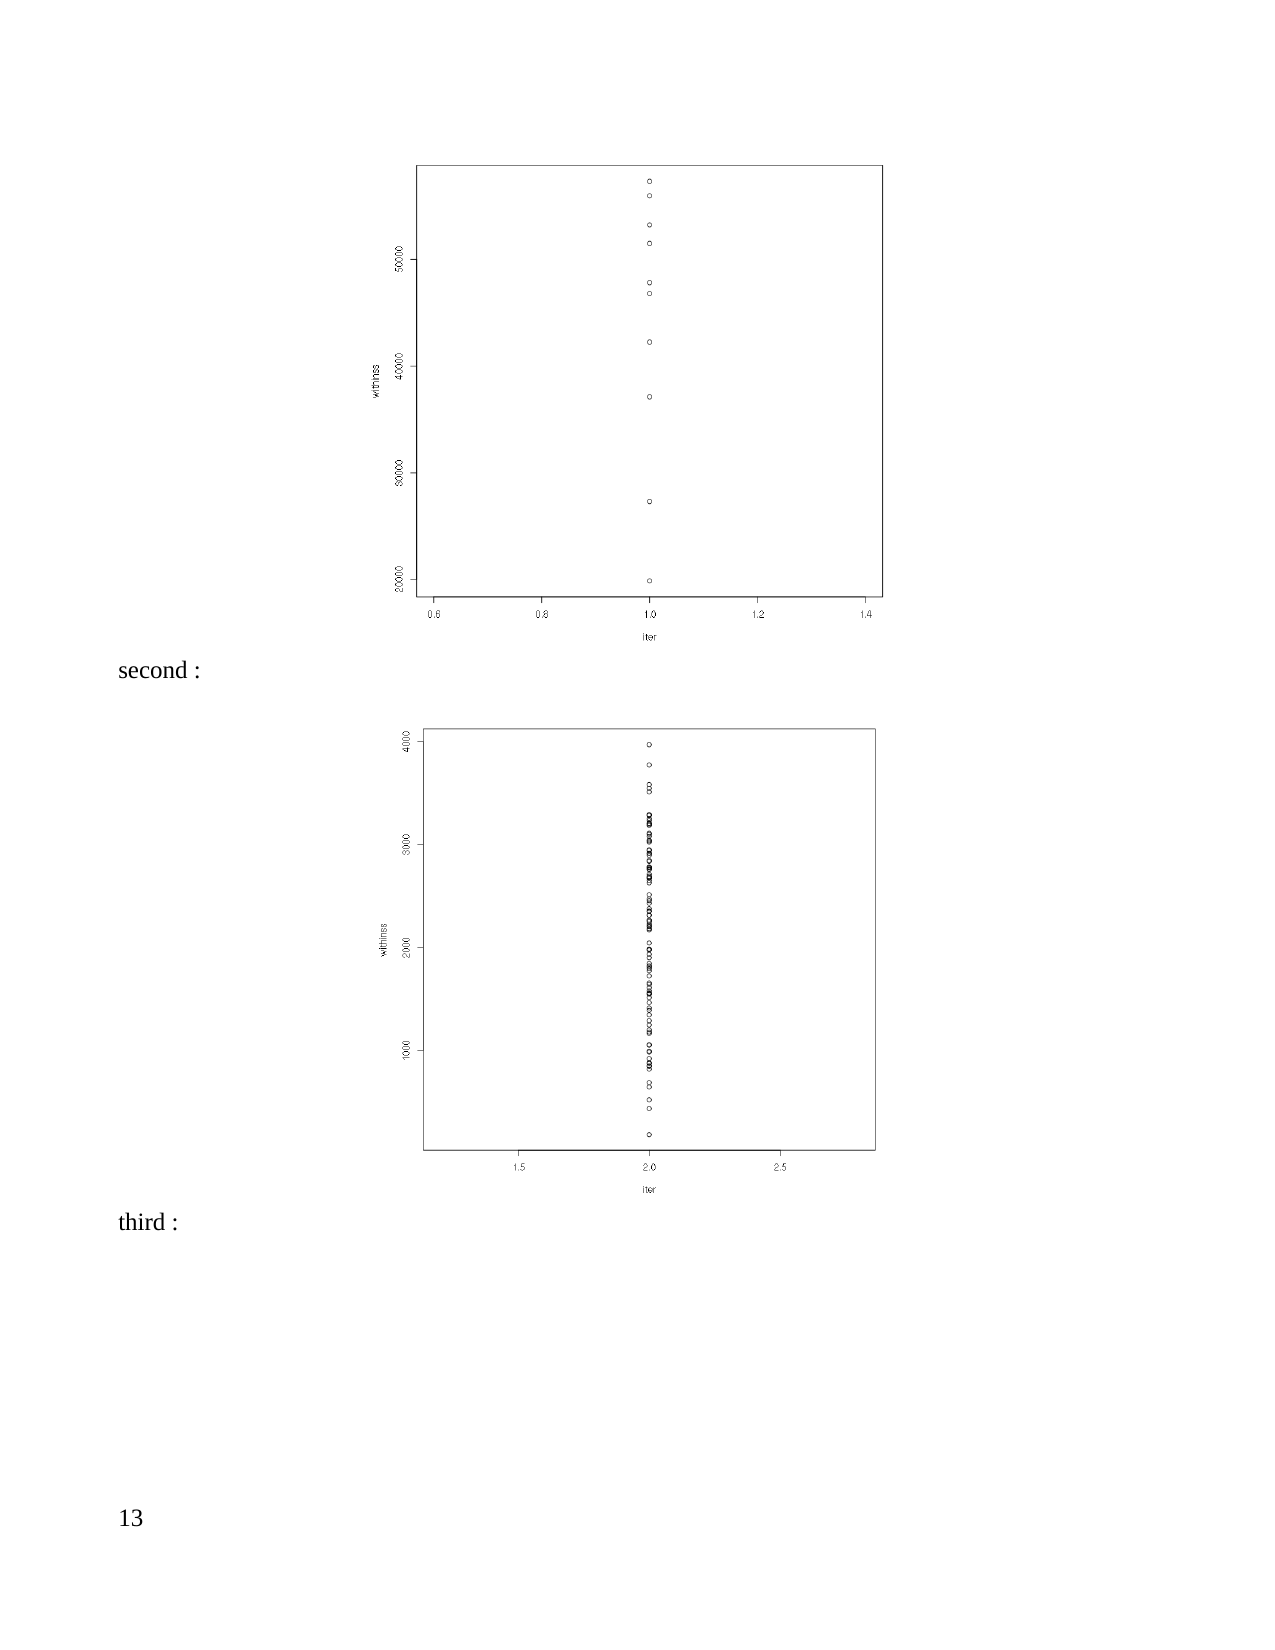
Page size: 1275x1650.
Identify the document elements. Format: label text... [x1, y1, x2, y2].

text second : [118, 118, 1157, 683]
text third : [118, 683, 1157, 1236]
picture [376, 683, 899, 1207]
picture [368, 118, 907, 655]
